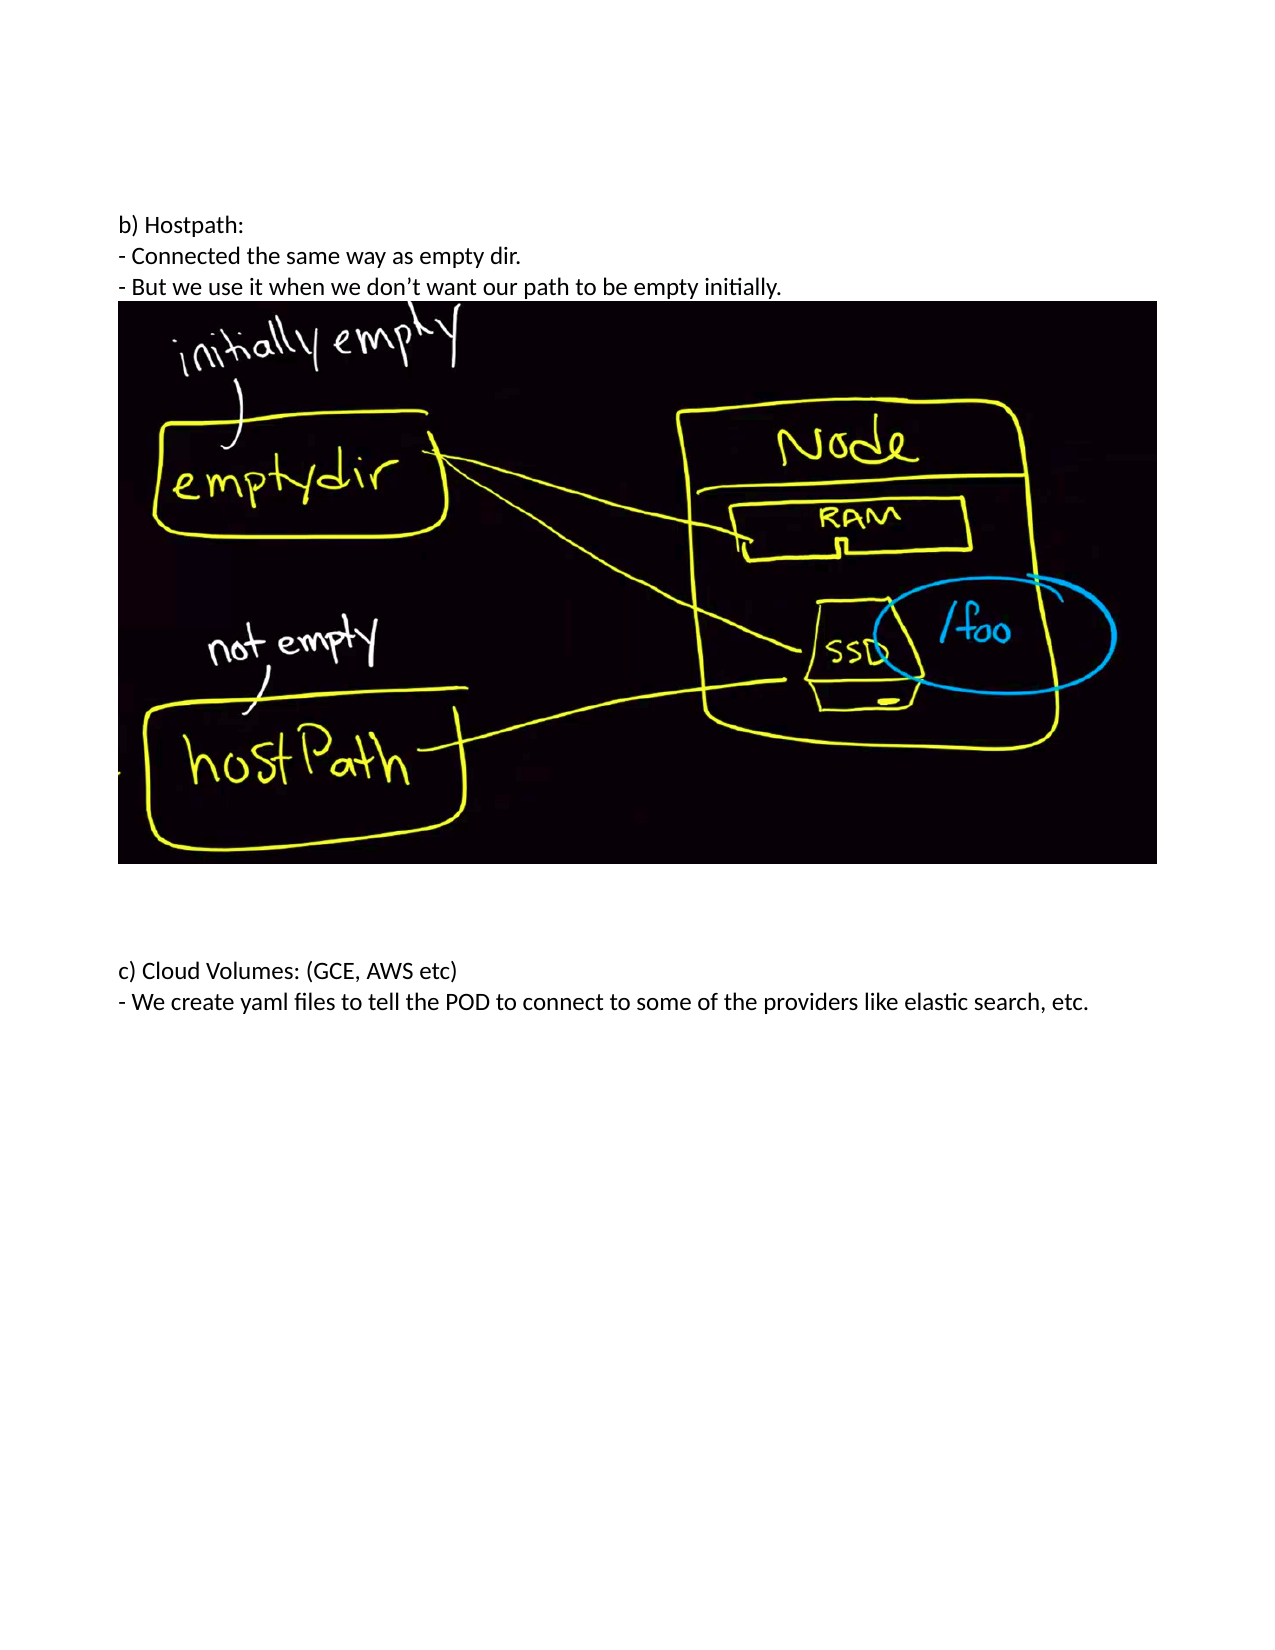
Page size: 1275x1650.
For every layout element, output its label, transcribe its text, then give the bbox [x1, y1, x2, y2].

text - But we use it when we don’t want our path to be empty initially. [118, 271, 1157, 301]
text b) Hostpath: [118, 210, 1157, 240]
picture [118, 301, 1157, 864]
text - Connected the same way as empty dir. [118, 240, 1157, 271]
text c) Cloud Volumes: (GCE, AWS etc) [118, 955, 1157, 986]
text - We create yaml files to tell the POD to connect to some of the providers like elastic search, etc. [118, 986, 1157, 1016]
